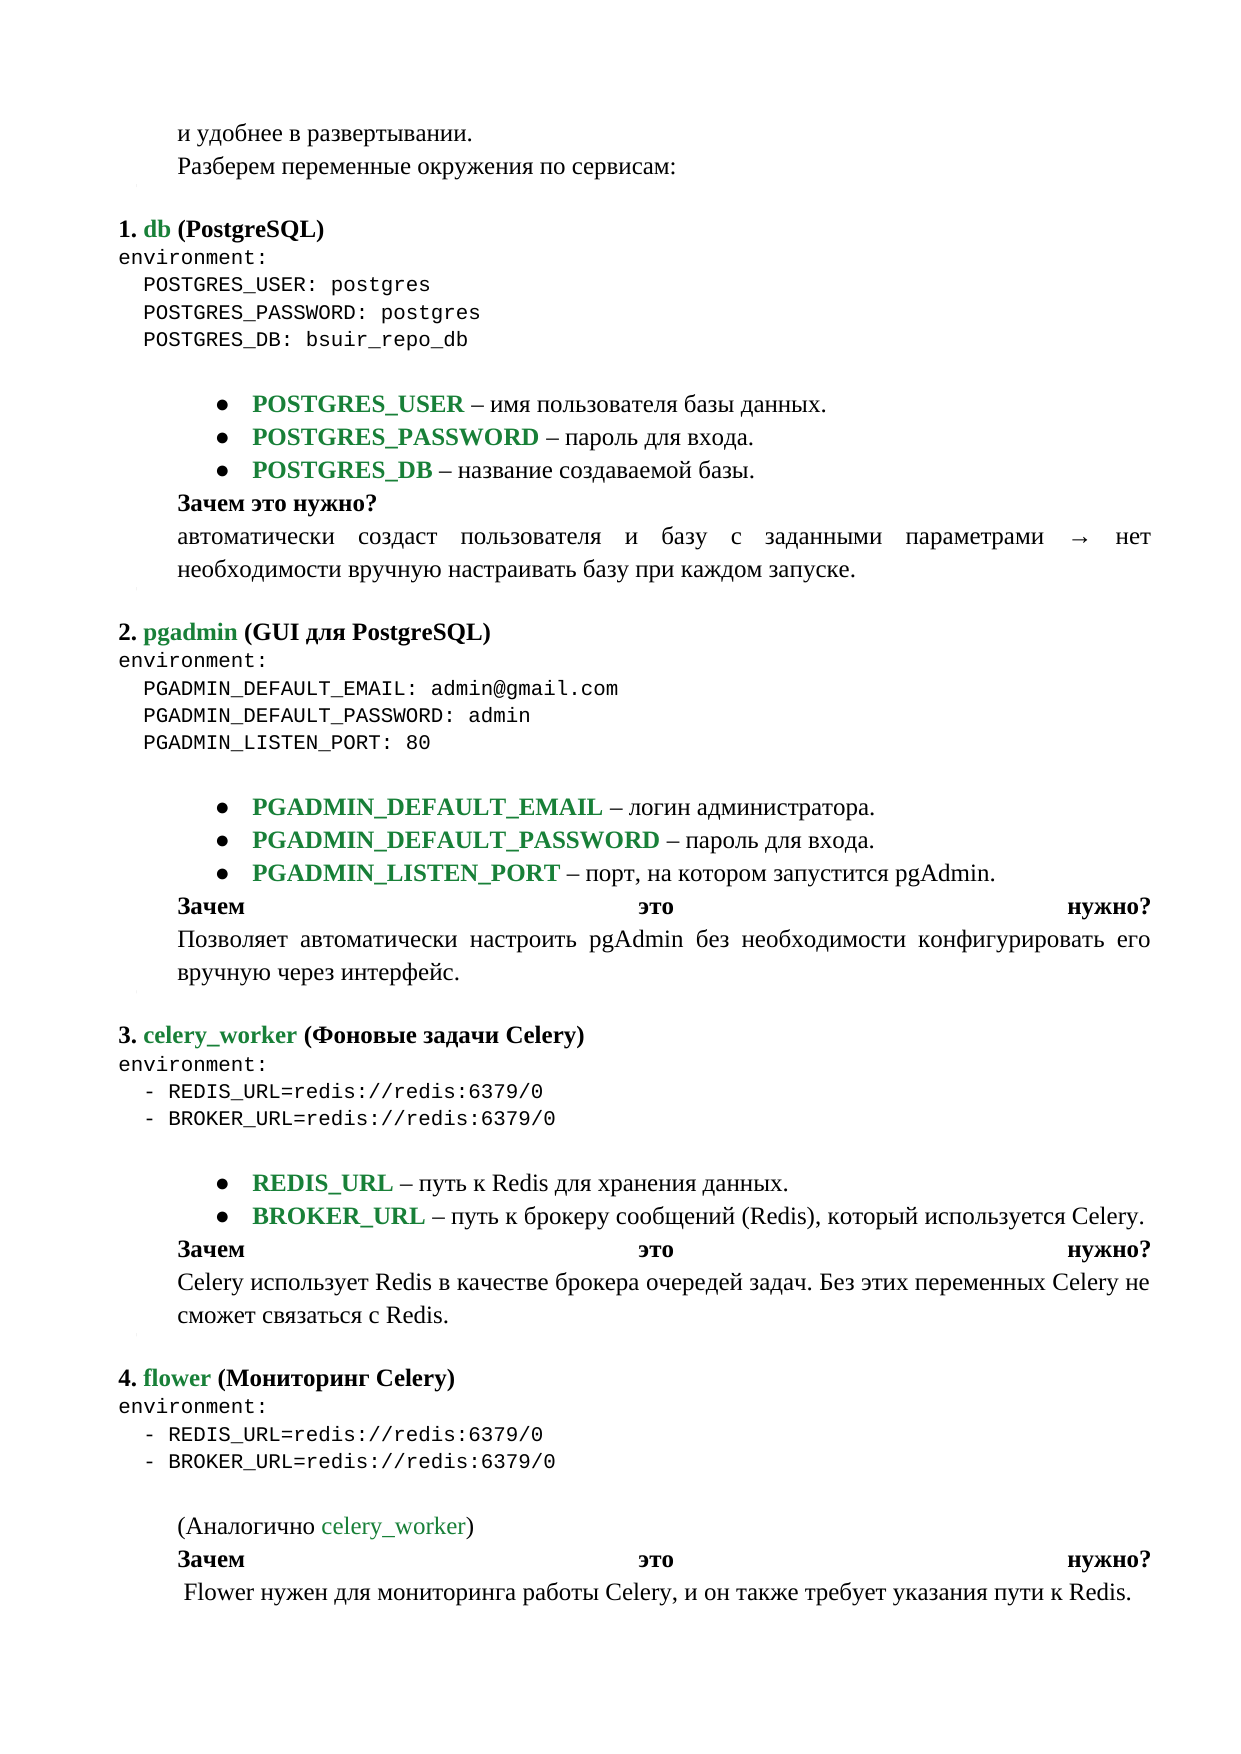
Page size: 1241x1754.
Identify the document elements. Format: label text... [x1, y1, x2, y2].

subtitle 1. db (PostgreSQL) [118, 214, 1152, 243]
subtitle 4. flower (Мониторинг Celery) [118, 1363, 1152, 1392]
list POSTGRES_PASSWORD – пароль для входа. [214, 422, 1152, 451]
text Зачем это нужно? Celery использует Redis в качестве брокера очередей задач. Без этих переменных Celery не сможет связаться с Redis. [177, 1234, 1152, 1329]
text - REDIS_URL=redis://redis:6379/0 [118, 1081, 1152, 1104]
text POSTGRES_PASSWORD: postgres [118, 302, 1152, 325]
text - BROKER_URL=redis://redis:6379/0 [118, 1451, 1152, 1474]
text PGADMIN_DEFAULT_EMAIL: admin@gmail.com [118, 678, 1152, 701]
text PGADMIN_LISTEN_PORT: 80 [118, 732, 1152, 756]
text PGADMIN_DEFAULT_PASSWORD: admin [118, 705, 1152, 728]
text (Аналогично celery_worker) [177, 1511, 1152, 1540]
text и удобнее в развертывании. [177, 118, 1152, 147]
text POSTGRES_USER: postgres [118, 274, 1152, 298]
text Зачем это нужно? Flower нужен для мониторинга работы Celery, и он также требует указания пути к Redis. [177, 1544, 1152, 1606]
text environment: [118, 1053, 1152, 1077]
subtitle 3. celery_worker (Фоновые задачи Celery) [118, 1021, 1152, 1049]
list POSTGRES_USER – имя пользователя базы данных. [214, 389, 1152, 418]
text Разберем переменные окружения по сервисам: [177, 151, 1152, 180]
list REDIS_URL – путь к Redis для хранения данных. [214, 1168, 1152, 1197]
text environment: [118, 1396, 1152, 1420]
text - REDIS_URL=redis://redis:6379/0 [118, 1424, 1152, 1447]
text - BROKER_URL=redis://redis:6379/0 [118, 1108, 1152, 1132]
list PGADMIN_DEFAULT_PASSWORD – пароль для входа. [214, 825, 1152, 854]
text автоматически создаст пользователя и базу с заданными параметрами → нет необходимости вручную настраивать базу при каждом запуске. [177, 521, 1152, 583]
list PGADMIN_LISTEN_PORT – порт, на котором запустится pgAdmin. [214, 858, 1152, 887]
list BROKER_URL – путь к брокеру сообщений (Redis), который используется Celery. [214, 1201, 1152, 1230]
list POSTGRES_DB – название создаваемой базы. [214, 455, 1152, 484]
text POSTGRES_DB: bsuir_repo_db [118, 329, 1152, 352]
text environment: [118, 650, 1152, 674]
subtitle 2. pgadmin (GUI для PostgreSQL) [118, 617, 1152, 646]
text Зачем это нужно? Позволяет автоматически настроить pgAdmin без необходимости конфигурировать его вручную через интерфейс. [177, 891, 1152, 986]
text environment: [118, 247, 1152, 271]
list PGADMIN_DEFAULT_EMAIL – логин администратора. [214, 792, 1152, 821]
text Зачем это нужно? [177, 488, 1152, 517]
